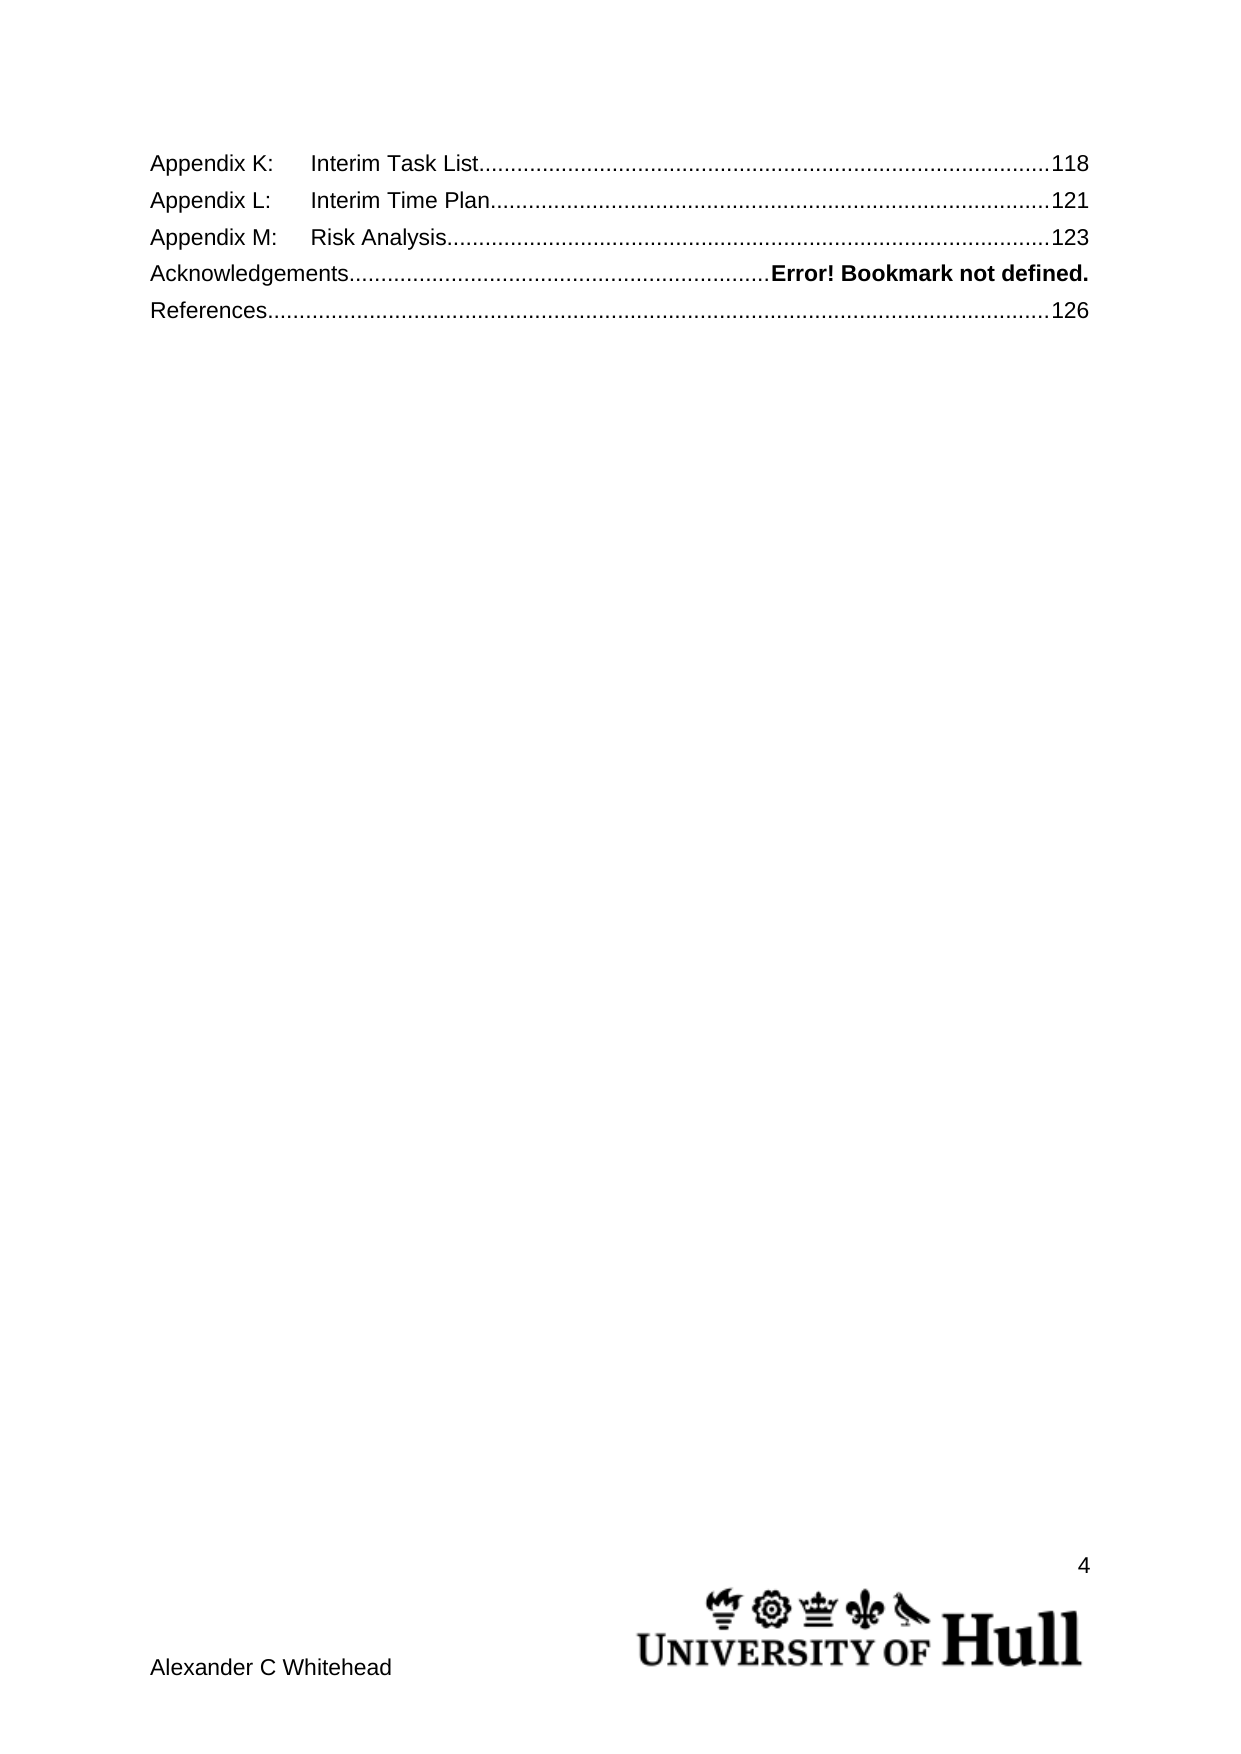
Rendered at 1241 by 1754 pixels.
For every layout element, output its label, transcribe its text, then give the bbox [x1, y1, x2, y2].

text References 126 [150, 297, 1090, 323]
picture [630, 1578, 1091, 1676]
text Appendix M: Risk Analysis 123 [150, 223, 1090, 250]
text Acknowledgements Error! Bookmark not defined. [150, 260, 1090, 287]
text Appendix L: Interim Time Plan 121 [150, 187, 1090, 213]
text Appendix K: Interim Task List 118 [150, 150, 1090, 176]
